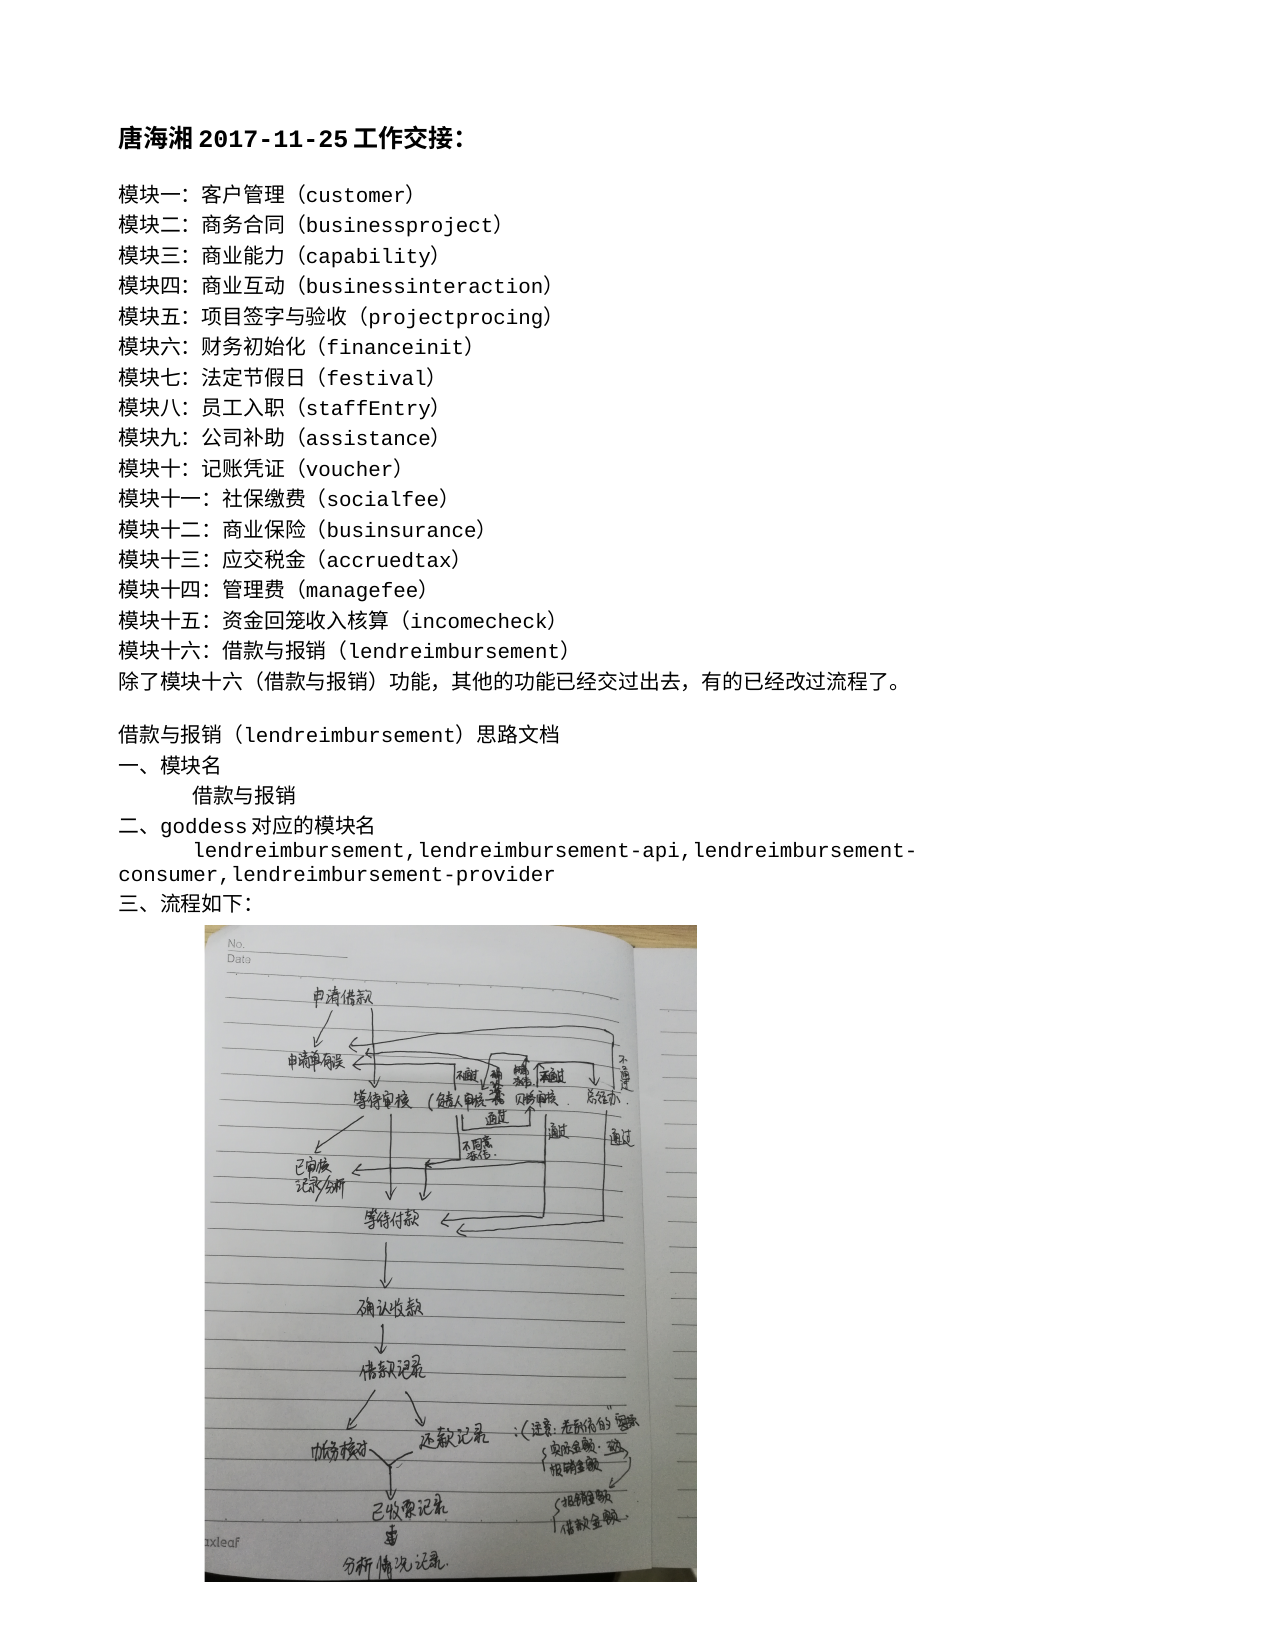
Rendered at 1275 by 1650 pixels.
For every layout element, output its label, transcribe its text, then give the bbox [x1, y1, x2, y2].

text 模块十五：资金回笼收入核算（incomecheck） [118, 604, 1157, 634]
text 模块十：记账凭证（voucher） [118, 452, 1157, 482]
text 模块五：项目签字与验收（projectprocing） [118, 300, 1157, 330]
text 模块十二：商业保险（businsurance） [118, 513, 1157, 543]
text 模块七：法定节假日（festival） [118, 361, 1157, 391]
text 三、流程如下： [118, 887, 1157, 918]
text 模块十六：借款与报销（lendreimbursement） [118, 634, 1157, 665]
text 模块四：商业互动（businessinteraction） [118, 269, 1157, 300]
text 模块十三：应交税金（accruedtax） [118, 543, 1157, 574]
text 借款与报销 [118, 779, 1157, 810]
text lendreimbursement,lendreimbursement-api,lendreimbursement-consumer,lendreimbursement-provider [118, 840, 1157, 887]
text 除了模块十六（借款与报销）功能，其他的功能已经交过出去，有的已经改过流程了。 [118, 665, 1157, 695]
text 模块九：公司补助（assistance） [118, 422, 1157, 452]
text 模块十四：管理费（managefee） [118, 574, 1157, 604]
text 模块三：商业能力（capability） [118, 239, 1157, 269]
text 模块十一：社保缴费（socialfee） [118, 482, 1157, 513]
text 借款与报销（lendreimbursement）思路文档 [118, 719, 1157, 749]
text 唐海湘2017-11-25工作交接： [118, 118, 1157, 154]
text 二、goddess对应的模块名 [118, 810, 1157, 840]
text 模块八：员工入职（staffEntry） [118, 391, 1157, 422]
text 模块二：商务合同（businessproject） [118, 209, 1157, 239]
text 模块一：客户管理（customer） [118, 178, 1157, 209]
text 一、模块名 [118, 749, 1157, 779]
text 模块六：财务初始化（financeinit） [118, 330, 1157, 361]
picture [204, 925, 697, 1582]
